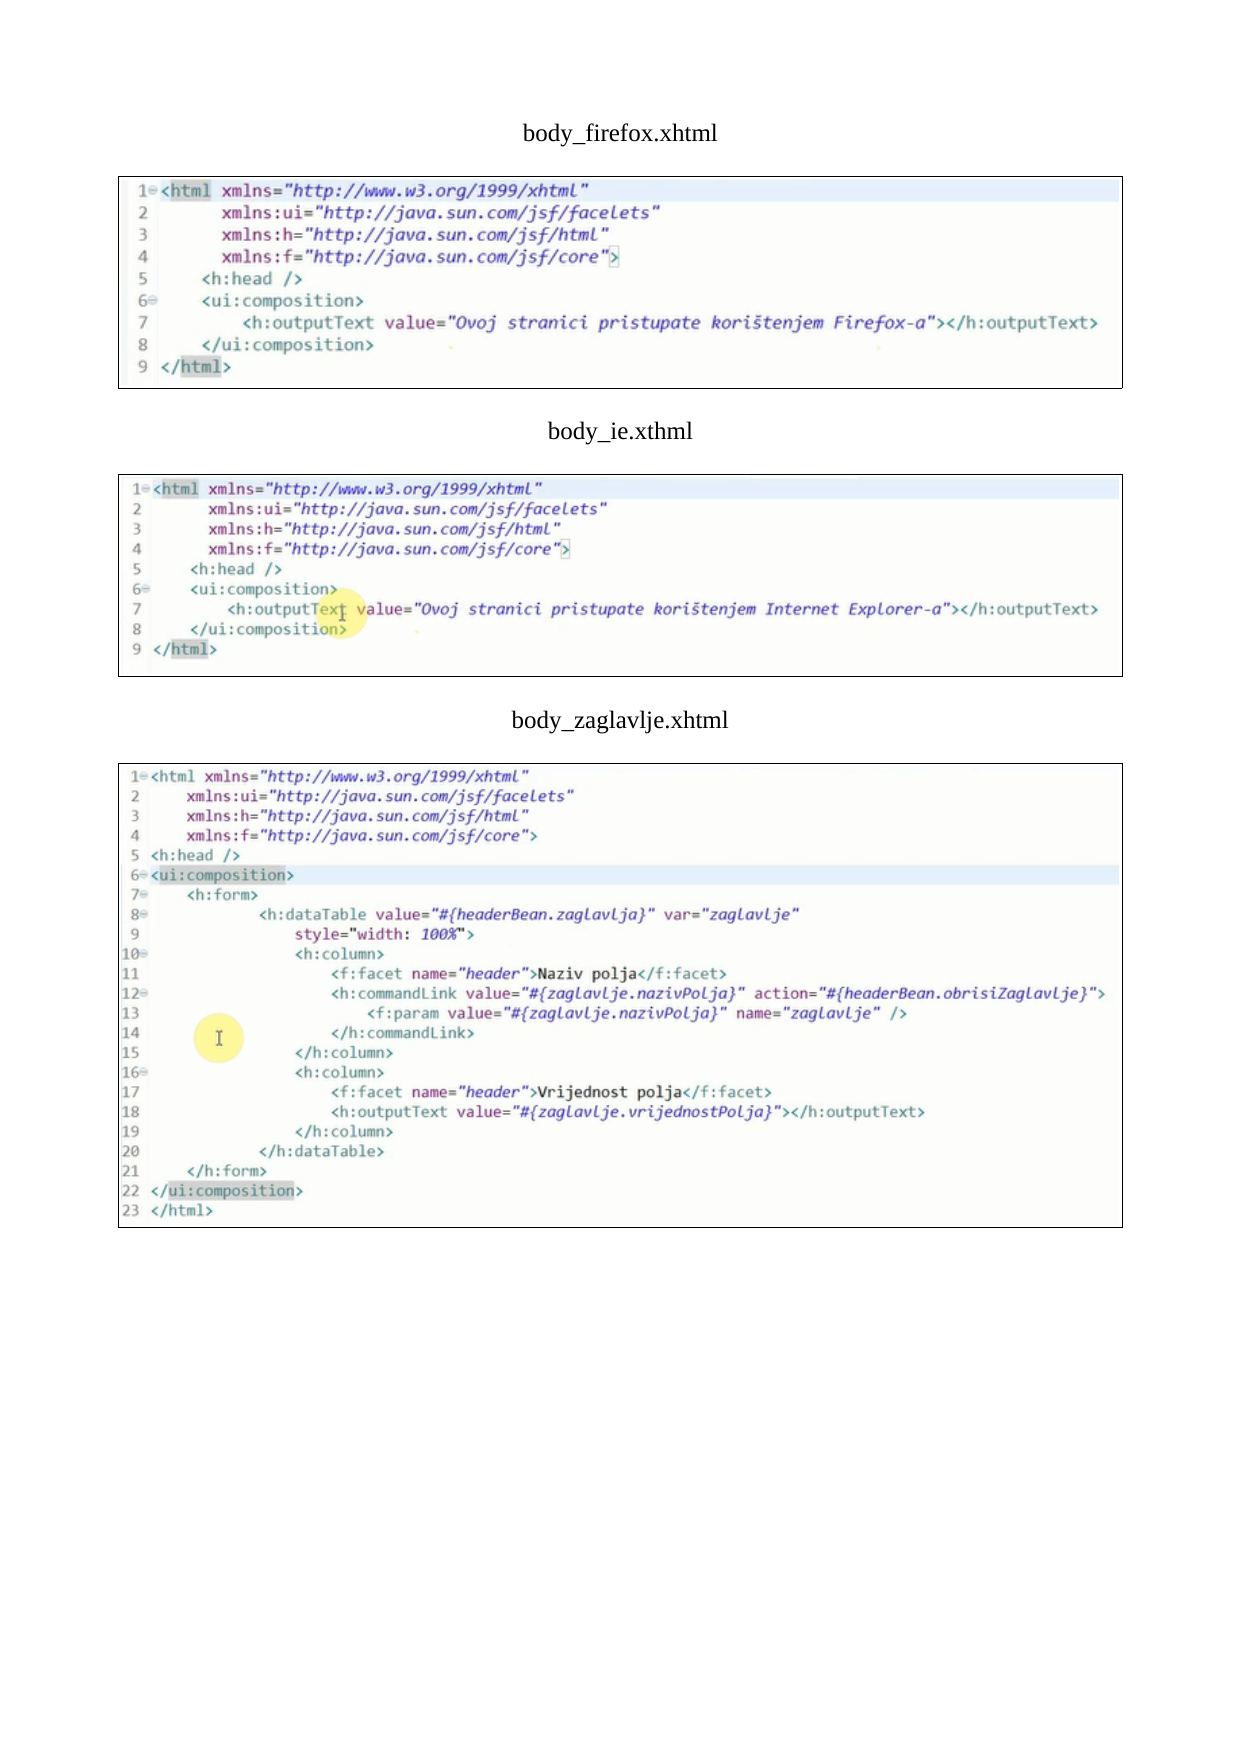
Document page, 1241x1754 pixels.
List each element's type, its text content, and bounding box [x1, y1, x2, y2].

picture [121, 178, 1119, 385]
picture [121, 477, 1119, 674]
text body_zaglavlje.xhtml [118, 705, 1122, 734]
text body_ie.xthml [118, 416, 1122, 445]
picture [121, 766, 1119, 1225]
text body_firefox.xhtml [118, 118, 1122, 147]
